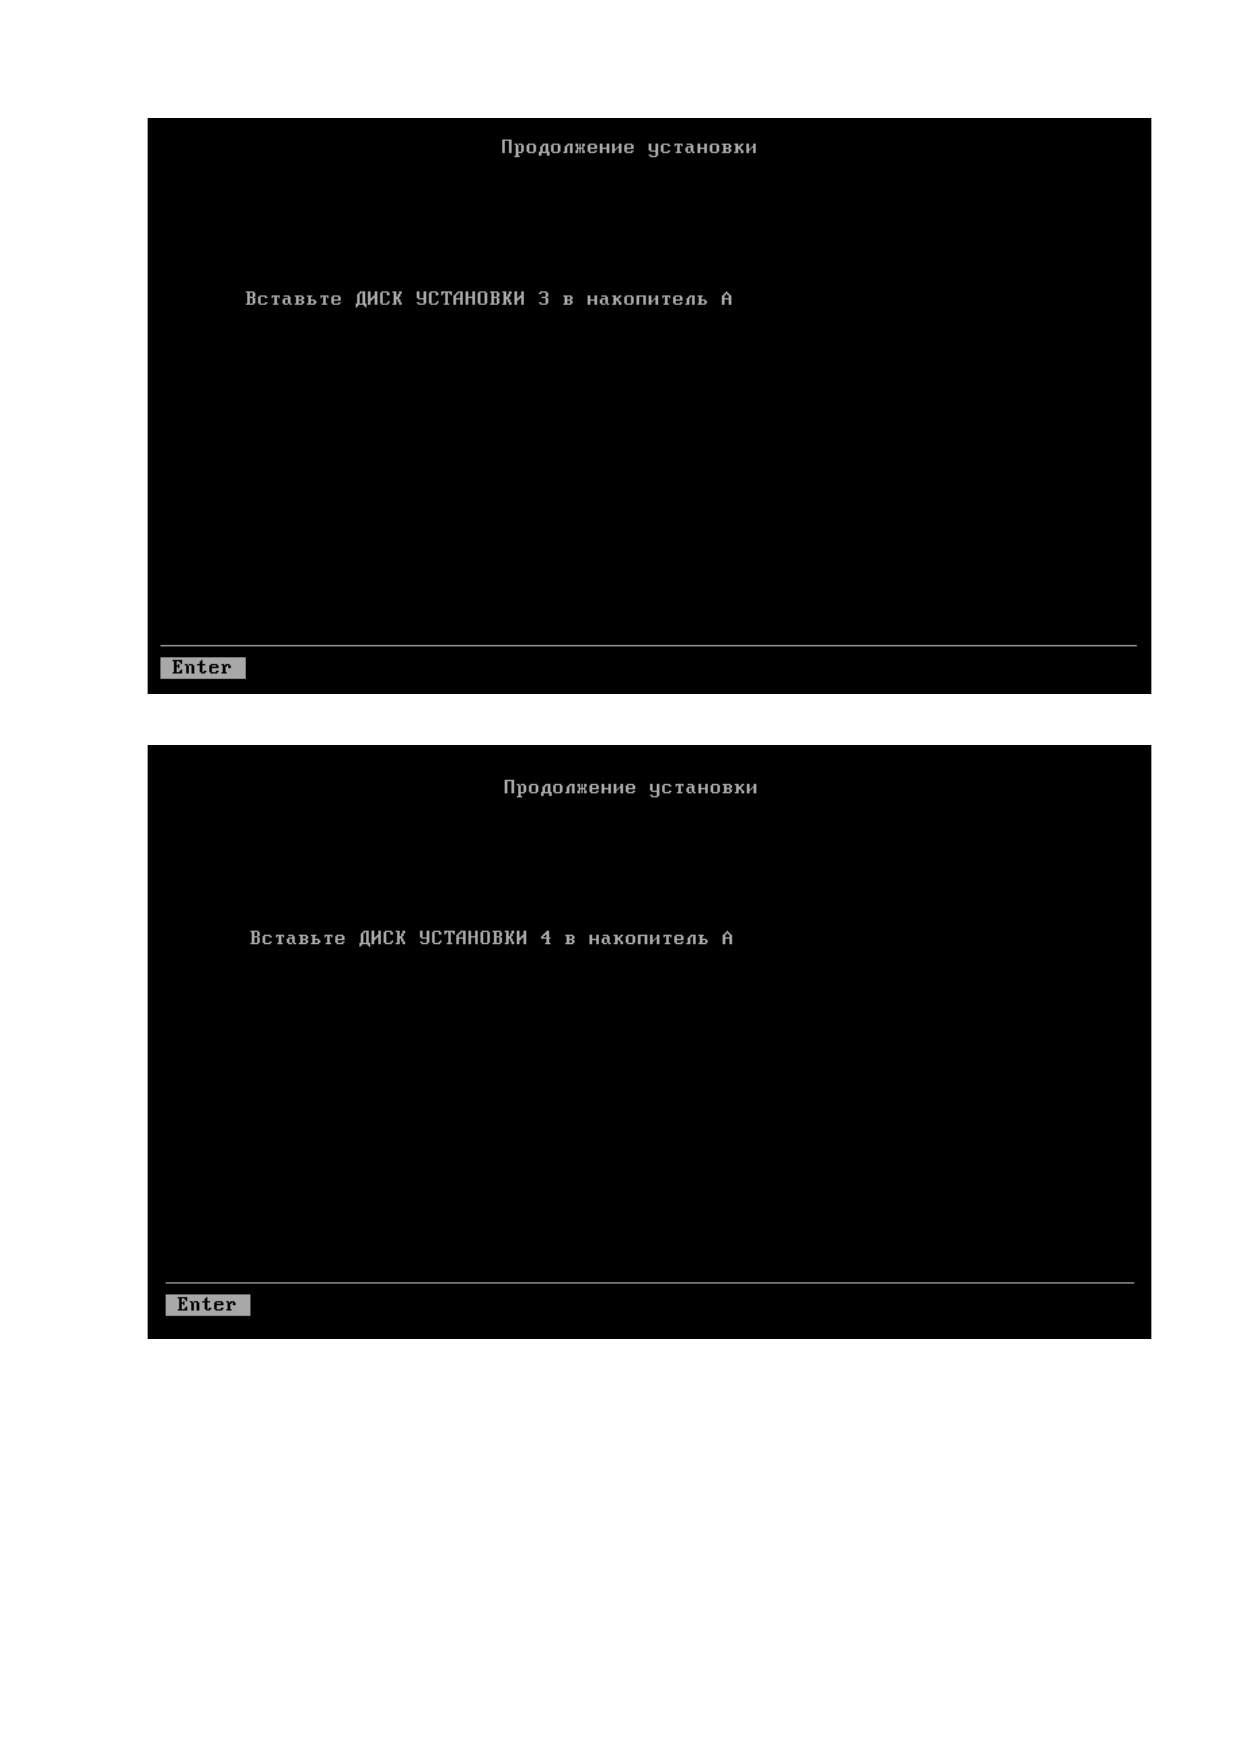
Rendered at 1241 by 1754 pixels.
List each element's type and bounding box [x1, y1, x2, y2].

picture [147, 745, 1152, 1339]
picture [147, 118, 1152, 694]
